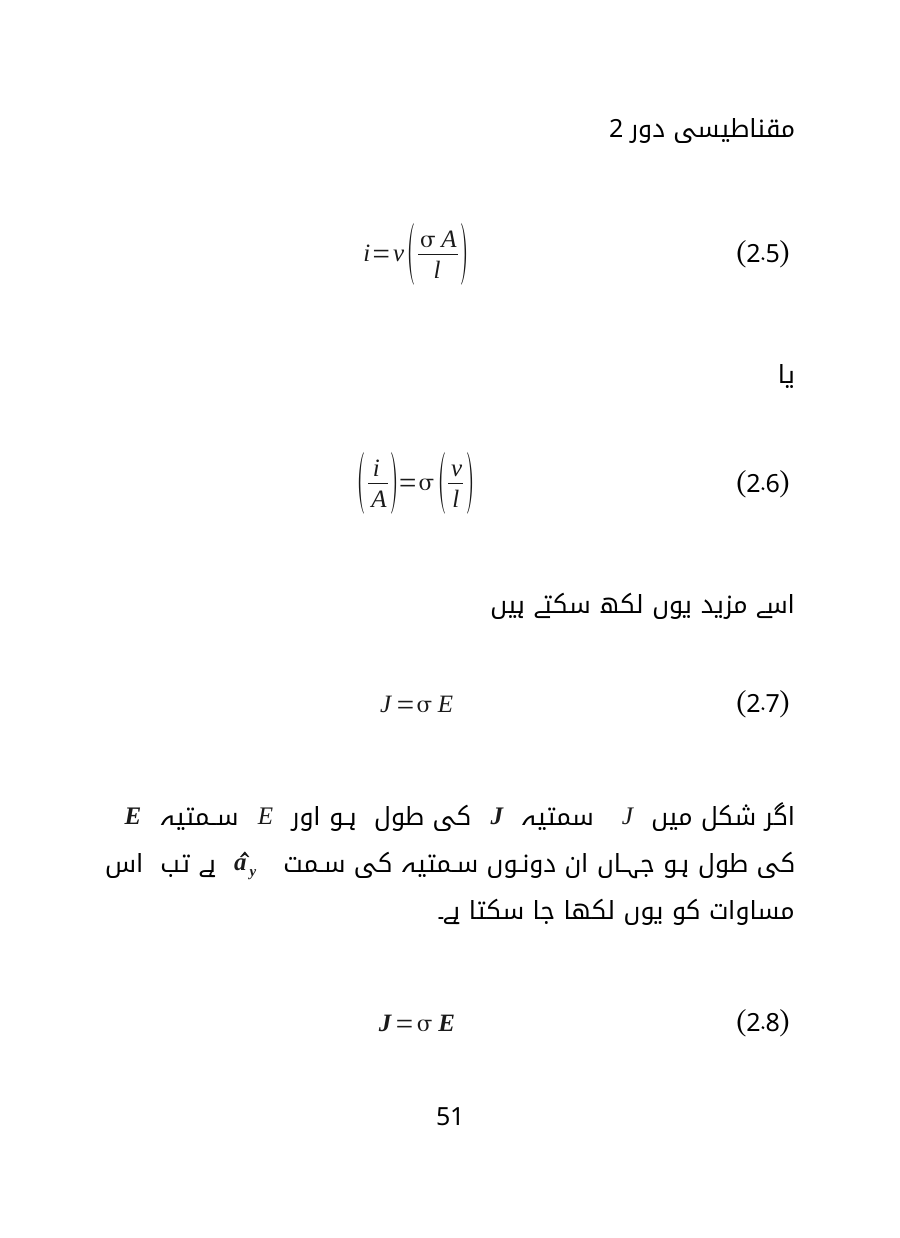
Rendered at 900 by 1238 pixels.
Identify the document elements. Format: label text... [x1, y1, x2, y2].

table_header (2.6) [718, 446, 795, 534]
text اگر شکل میں سمتیہکی طول ہو اورسمتیہکی طول ہو جہاں ان دونوں سمتیہ کی سمت ہے تب اس مساوات کو یوں لکھا جا سکتا ہے۔ [105, 793, 795, 935]
table_header (2.5) [718, 216, 795, 305]
table_header [105, 675, 718, 746]
table_header [105, 216, 718, 305]
table_header [105, 446, 718, 534]
table_header (2.8) [718, 994, 795, 1065]
table_header (2.7) [718, 675, 795, 746]
table_header [105, 994, 718, 1065]
text یا [105, 352, 795, 399]
text اسے مزید یوں لکھ سکتے ہیں [105, 581, 795, 628]
